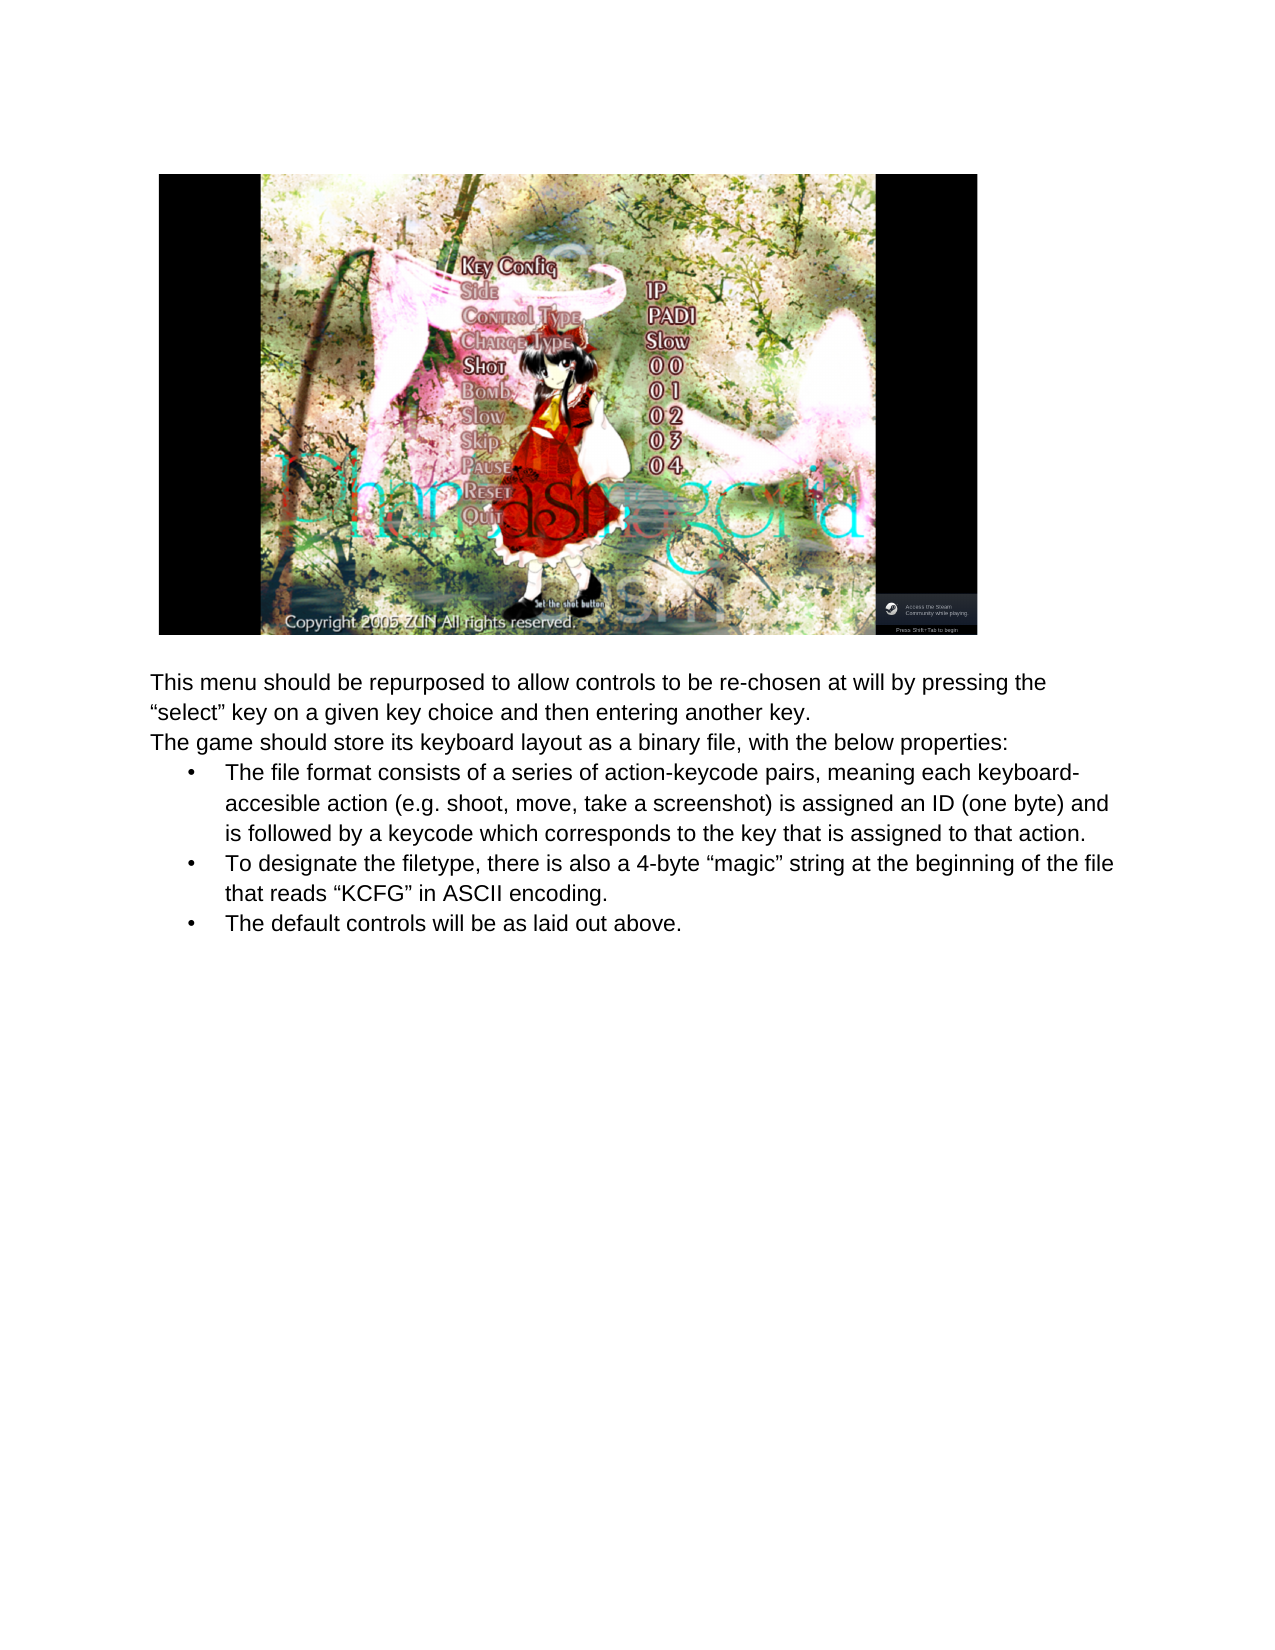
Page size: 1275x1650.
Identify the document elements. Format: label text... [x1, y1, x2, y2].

list To designate the filetype, there is also a 4-byte “magic” string at the beginning of the file that reads “KCFG” in ASCII encoding. [187, 850, 1125, 907]
list The file format consists of a series of action-keycode pairs, meaning each keyboard-accesible action (e.g. shoot, move, take a screenshot) is assigned an ID (one byte) and is followed by a keycode which corresponds to the key that is assigned to that action. [187, 759, 1125, 846]
text The game should store its keyboard layout as a binary file, with the below properties: [150, 729, 1125, 756]
text This menu should be repurposed to allow controls to be re-chosen at will by pressing the “select” key on a given key choice and then entering another key. [150, 669, 1125, 725]
list The default controls will be as laid out above. [187, 910, 1125, 937]
picture [158, 174, 978, 635]
